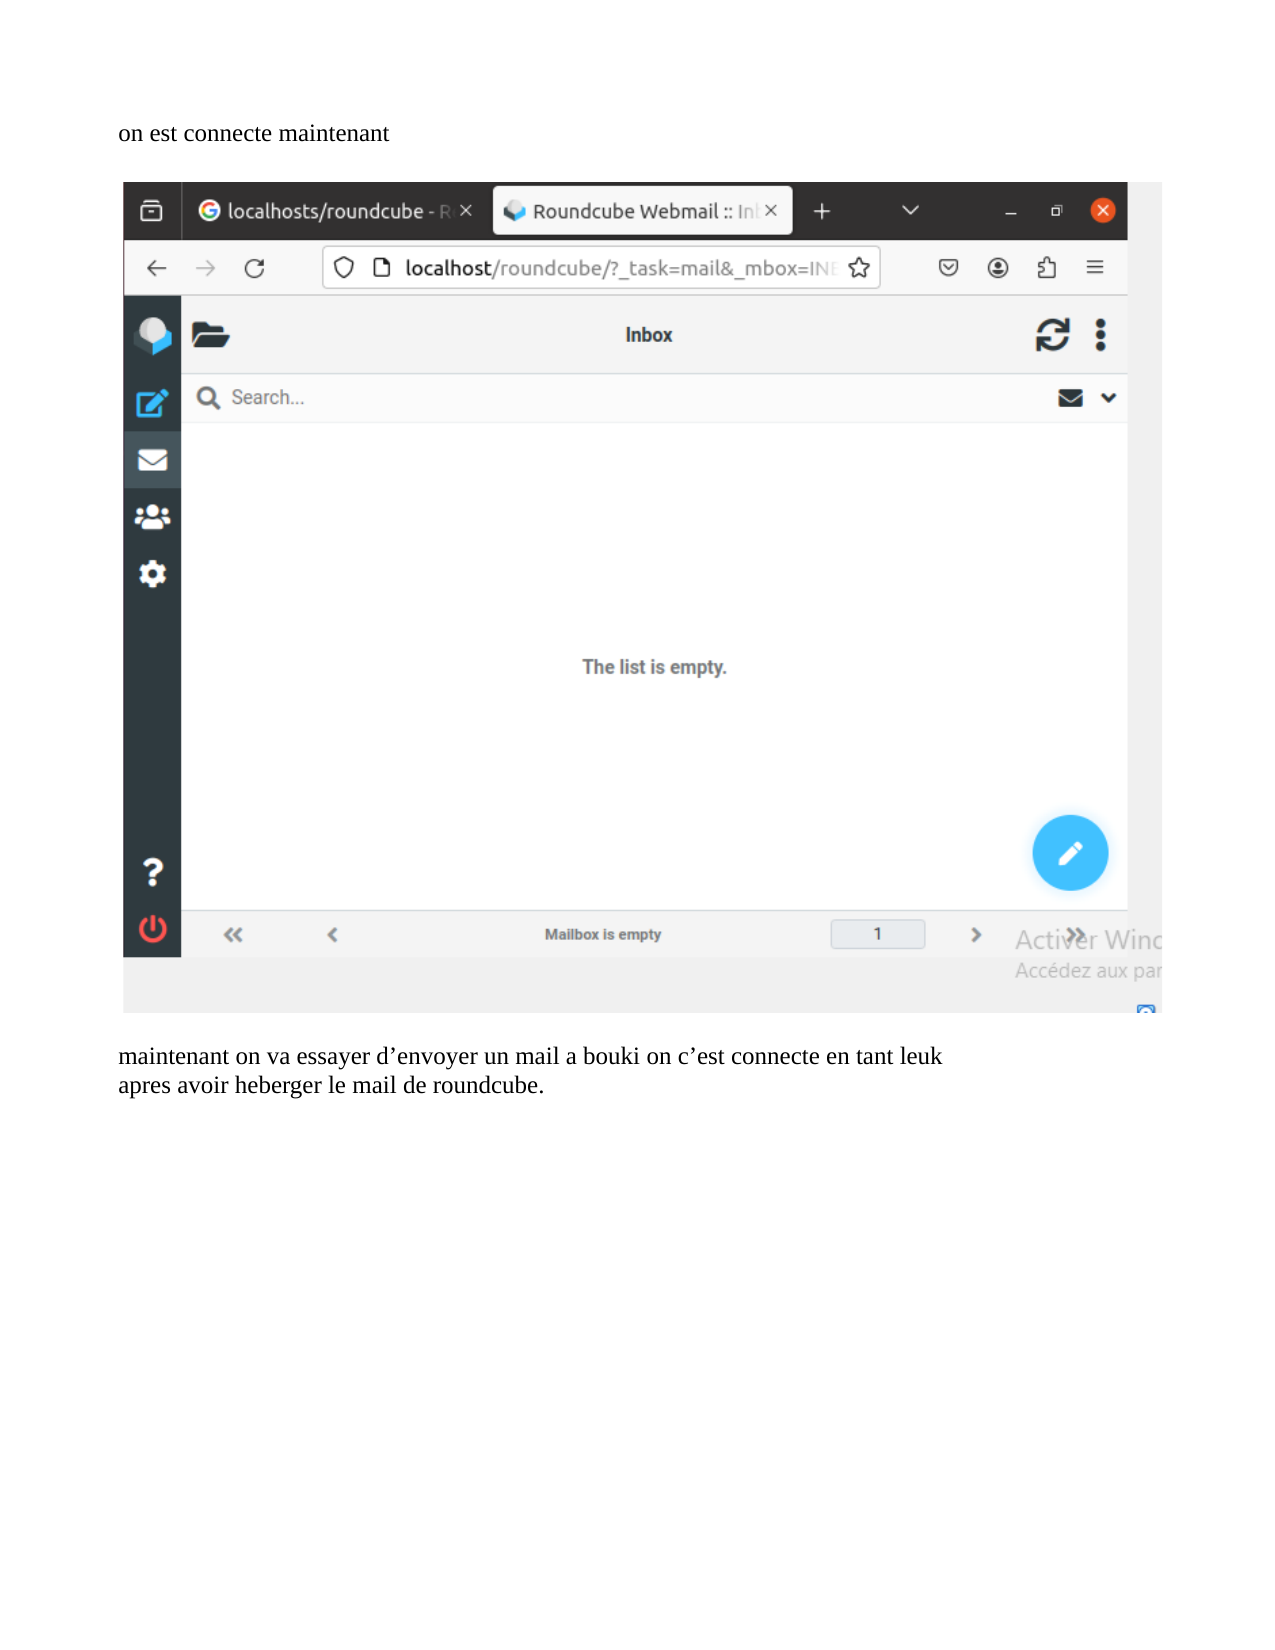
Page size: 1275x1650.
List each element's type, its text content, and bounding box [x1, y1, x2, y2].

text on est connecte maintenant [118, 118, 1157, 1041]
picture [123, 182, 1163, 1013]
text maintenant on va essayer d’envoyer un mail a bouki on c’est connecte en tant leuk [118, 1041, 1157, 1070]
text apres avoir heberger le mail de roundcube. [118, 1070, 1157, 1099]
